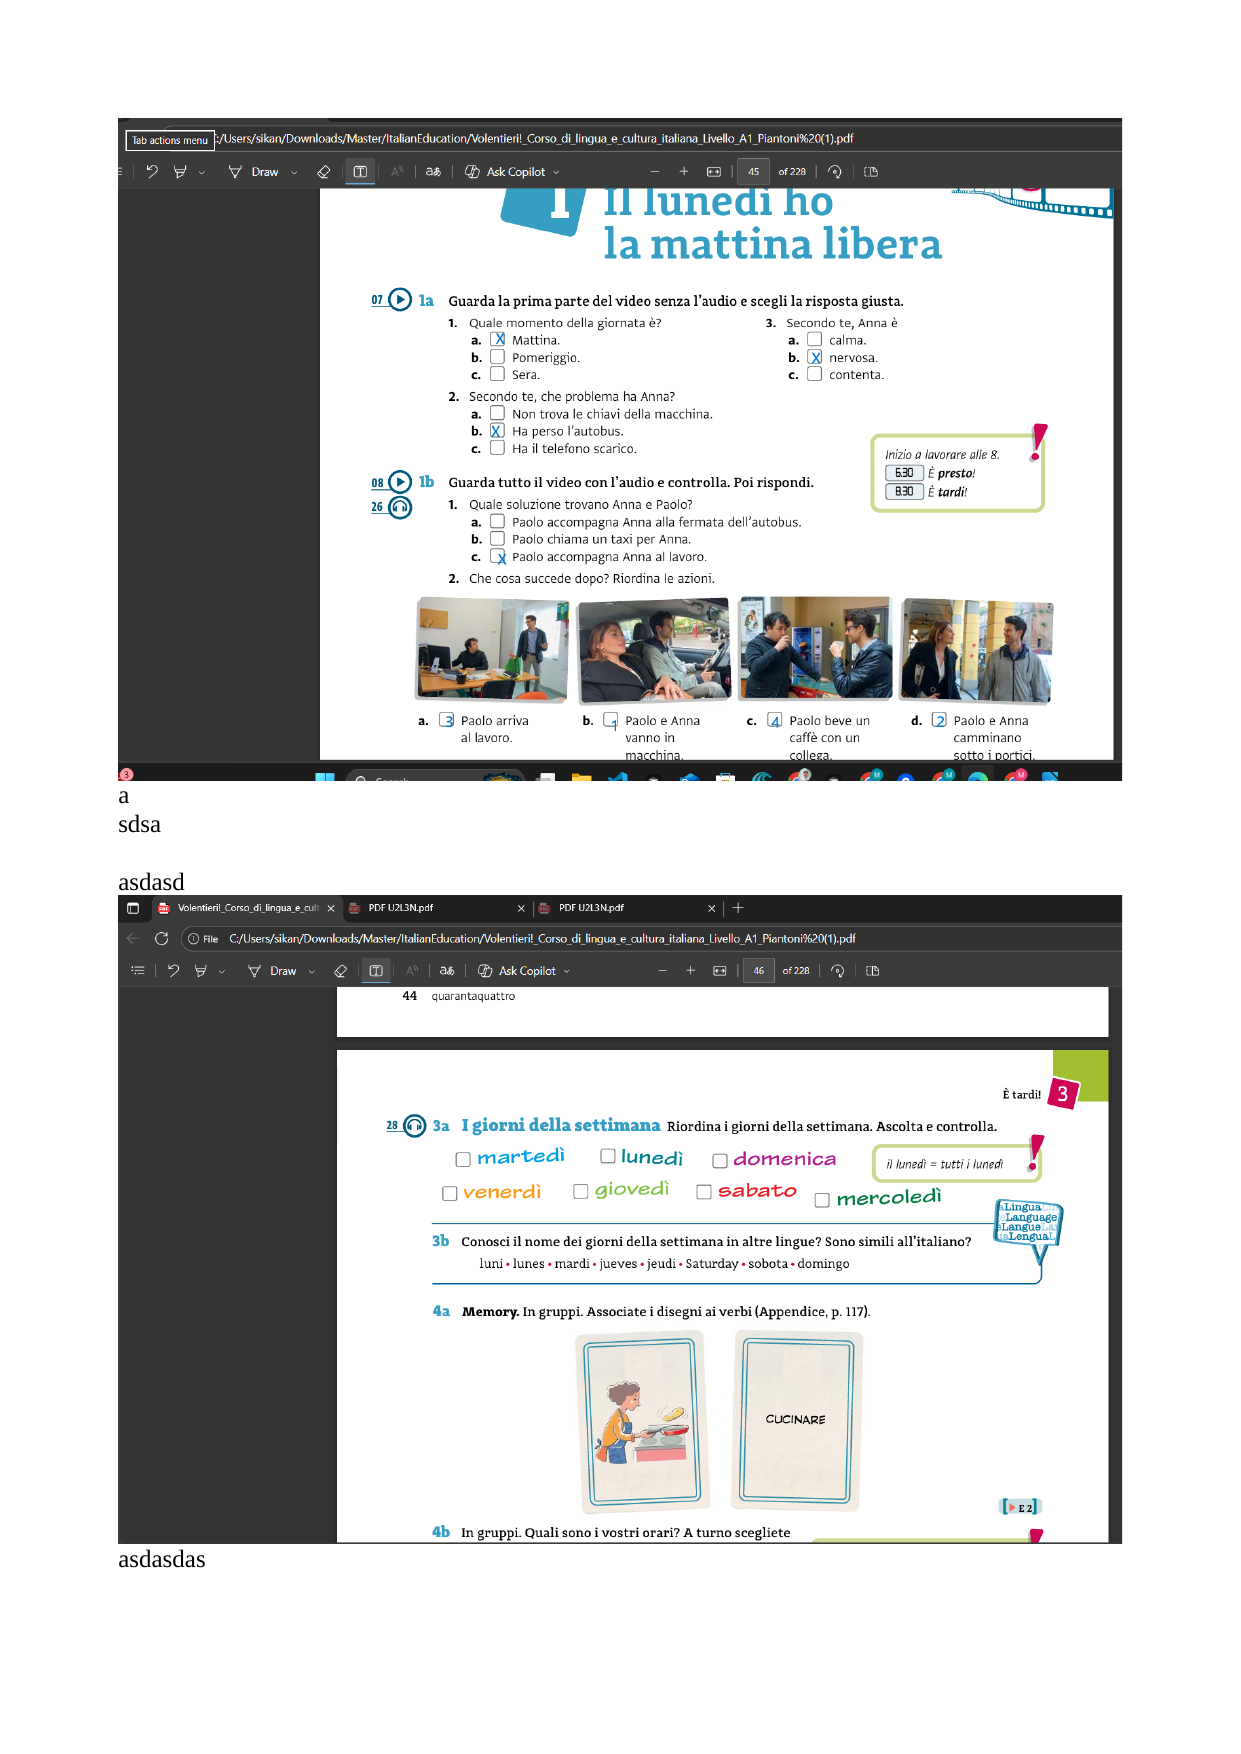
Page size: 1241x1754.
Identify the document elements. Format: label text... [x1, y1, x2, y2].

text asdasd [118, 867, 1122, 895]
picture [118, 118, 1123, 781]
text asdasdas [118, 1544, 1122, 1573]
text sdsa [118, 809, 1122, 838]
text a [118, 781, 1122, 809]
picture [118, 895, 1123, 1544]
